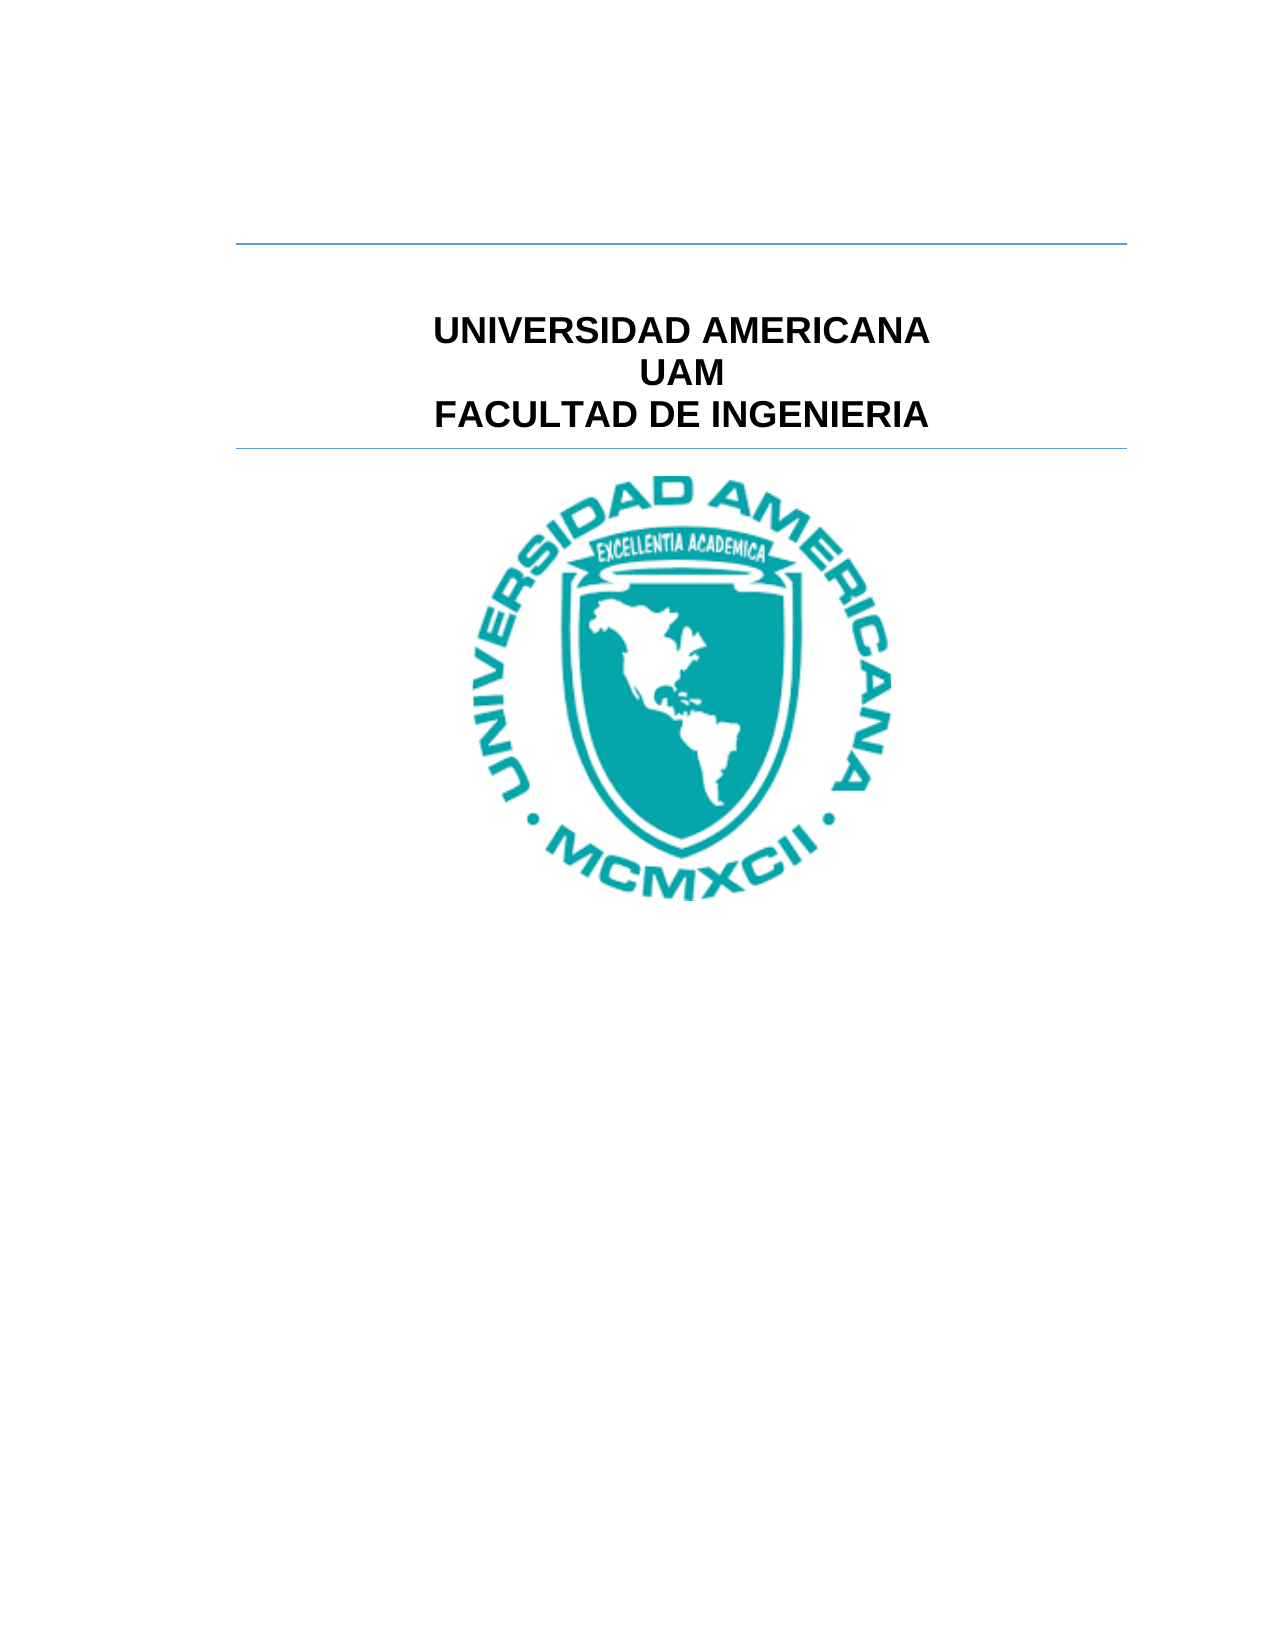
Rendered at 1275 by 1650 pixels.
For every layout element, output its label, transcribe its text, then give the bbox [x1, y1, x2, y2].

picture [472, 476, 892, 901]
text UNIversidad Americana UAM Facultad de Ingenieria [236, 245, 1127, 448]
